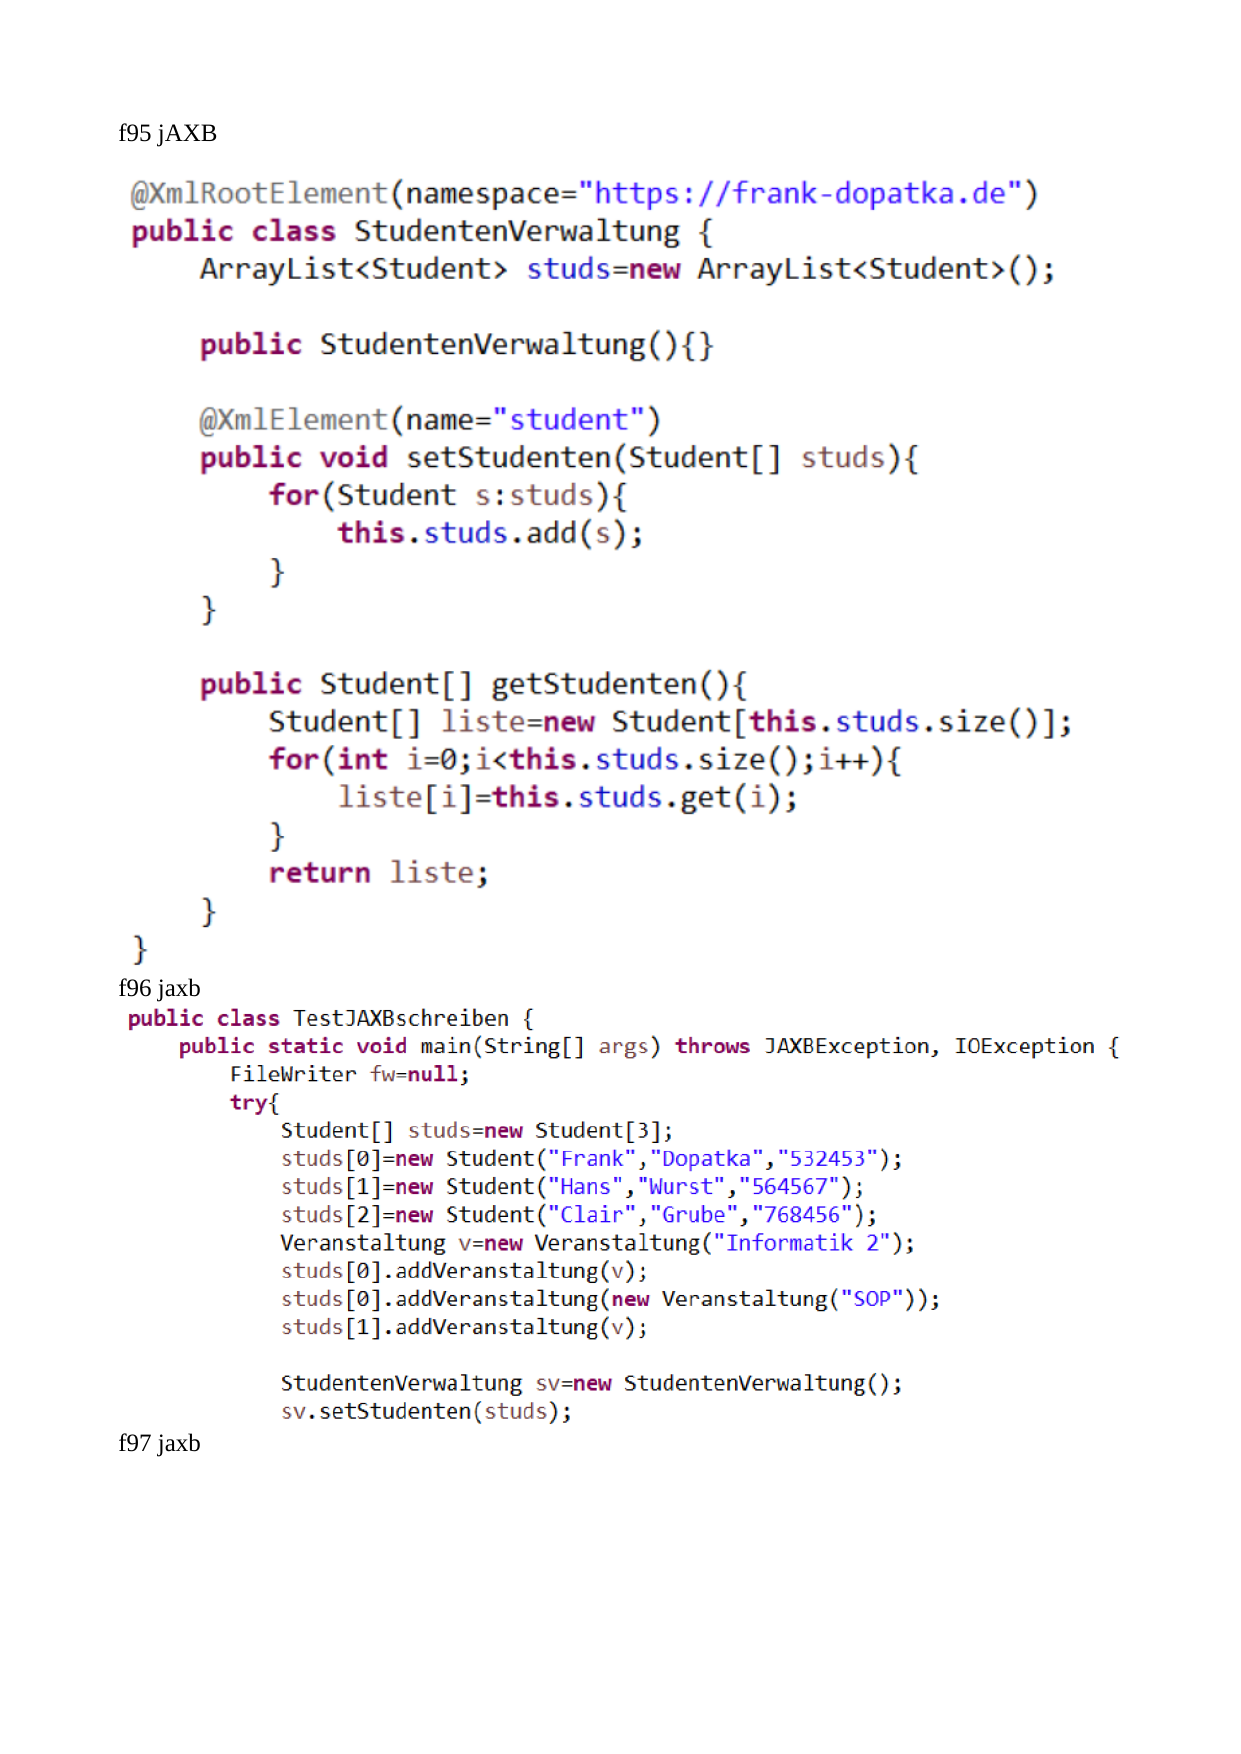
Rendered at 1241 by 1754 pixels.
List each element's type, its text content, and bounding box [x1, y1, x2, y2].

text f96 jaxb [118, 974, 1122, 1002]
text f95 jAXB [118, 118, 1122, 147]
picture [118, 175, 1122, 974]
picture [118, 1002, 1122, 1428]
text f97 jaxb [118, 1428, 1122, 1457]
